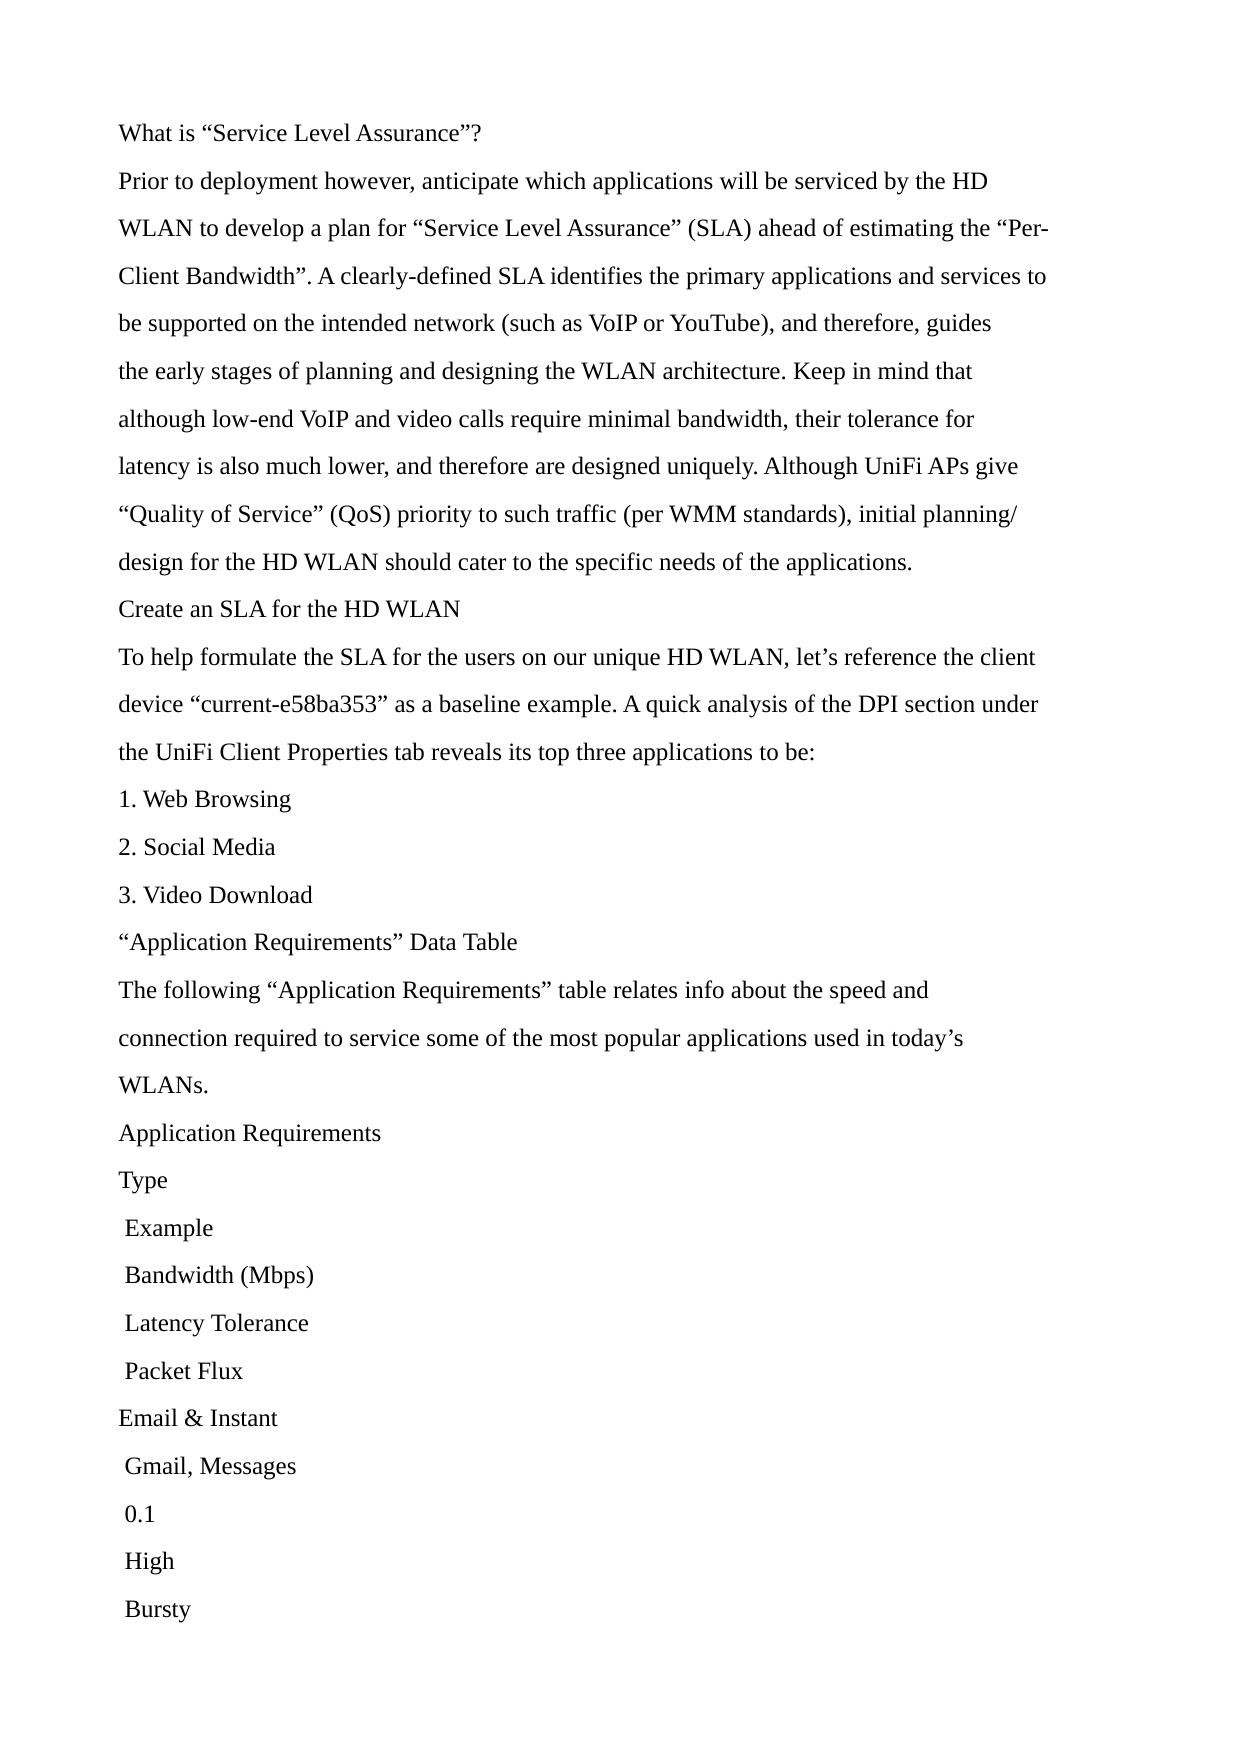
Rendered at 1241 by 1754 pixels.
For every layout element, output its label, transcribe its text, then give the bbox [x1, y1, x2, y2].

text High [118, 1546, 1122, 1575]
text Latency Tolerance [118, 1308, 1122, 1337]
text To help formulate the SLA for the users on our unique HD WLAN, let’s reference the client [118, 642, 1122, 671]
text Create an SLA for the HD WLAN [118, 594, 1122, 623]
text Prior to deployment however, anticipate which applications will be serviced by the HD [118, 166, 1122, 194]
text 2. Social Media [118, 832, 1122, 861]
text Gmail, Messages [118, 1451, 1122, 1480]
text Bursty [118, 1594, 1122, 1623]
text Application Requirements [118, 1118, 1122, 1147]
text latency is also much lower, and therefore are designed uniquely. Although UniFi APs give [118, 451, 1122, 480]
text the early stages of planning and designing the WLAN architecture. Keep in mind that [118, 356, 1122, 385]
text connection required to service some of the most popular applications used in today’s [118, 1023, 1122, 1051]
text What is “Service Level Assurance”? [118, 118, 1122, 147]
text “Application Requirements” Data Table [118, 927, 1122, 956]
text be supported on the intended network (such as VoIP or YouTube), and therefore, guides [118, 308, 1122, 337]
text 3. Video Download [118, 880, 1122, 908]
text device “current-e58ba353” as a baseline example. A quick analysis of the DPI section under [118, 689, 1122, 718]
text 1. Web Browsing [118, 784, 1122, 813]
text Email & Instant [118, 1403, 1122, 1432]
text Type [118, 1165, 1122, 1194]
text Example [118, 1213, 1122, 1242]
text “Quality of Service” (QoS) priority to such traffic (per WMM standards), initial planning/ [118, 499, 1122, 528]
text although low-end VoIP and video calls require minimal bandwidth, their tolerance for [118, 404, 1122, 432]
text Packet Flux [118, 1356, 1122, 1384]
text WLAN to develop a plan for “Service Level Assurance” (SLA) ahead of estimating the “Per- [118, 213, 1122, 242]
text Bandwidth (Mbps) [118, 1261, 1122, 1289]
text The following “Application Requirements” table relates info about the speed and [118, 975, 1122, 1004]
text the UniFi Client Properties tab reveals its top three applications to be: [118, 737, 1122, 766]
text Client Bandwidth”. A clearly-defined SLA identifies the primary applications and services to [118, 261, 1122, 290]
text design for the HD WLAN should cater to the specific needs of the applications. [118, 547, 1122, 575]
text 0.1 [118, 1499, 1122, 1527]
text WLANs. [118, 1070, 1122, 1099]
